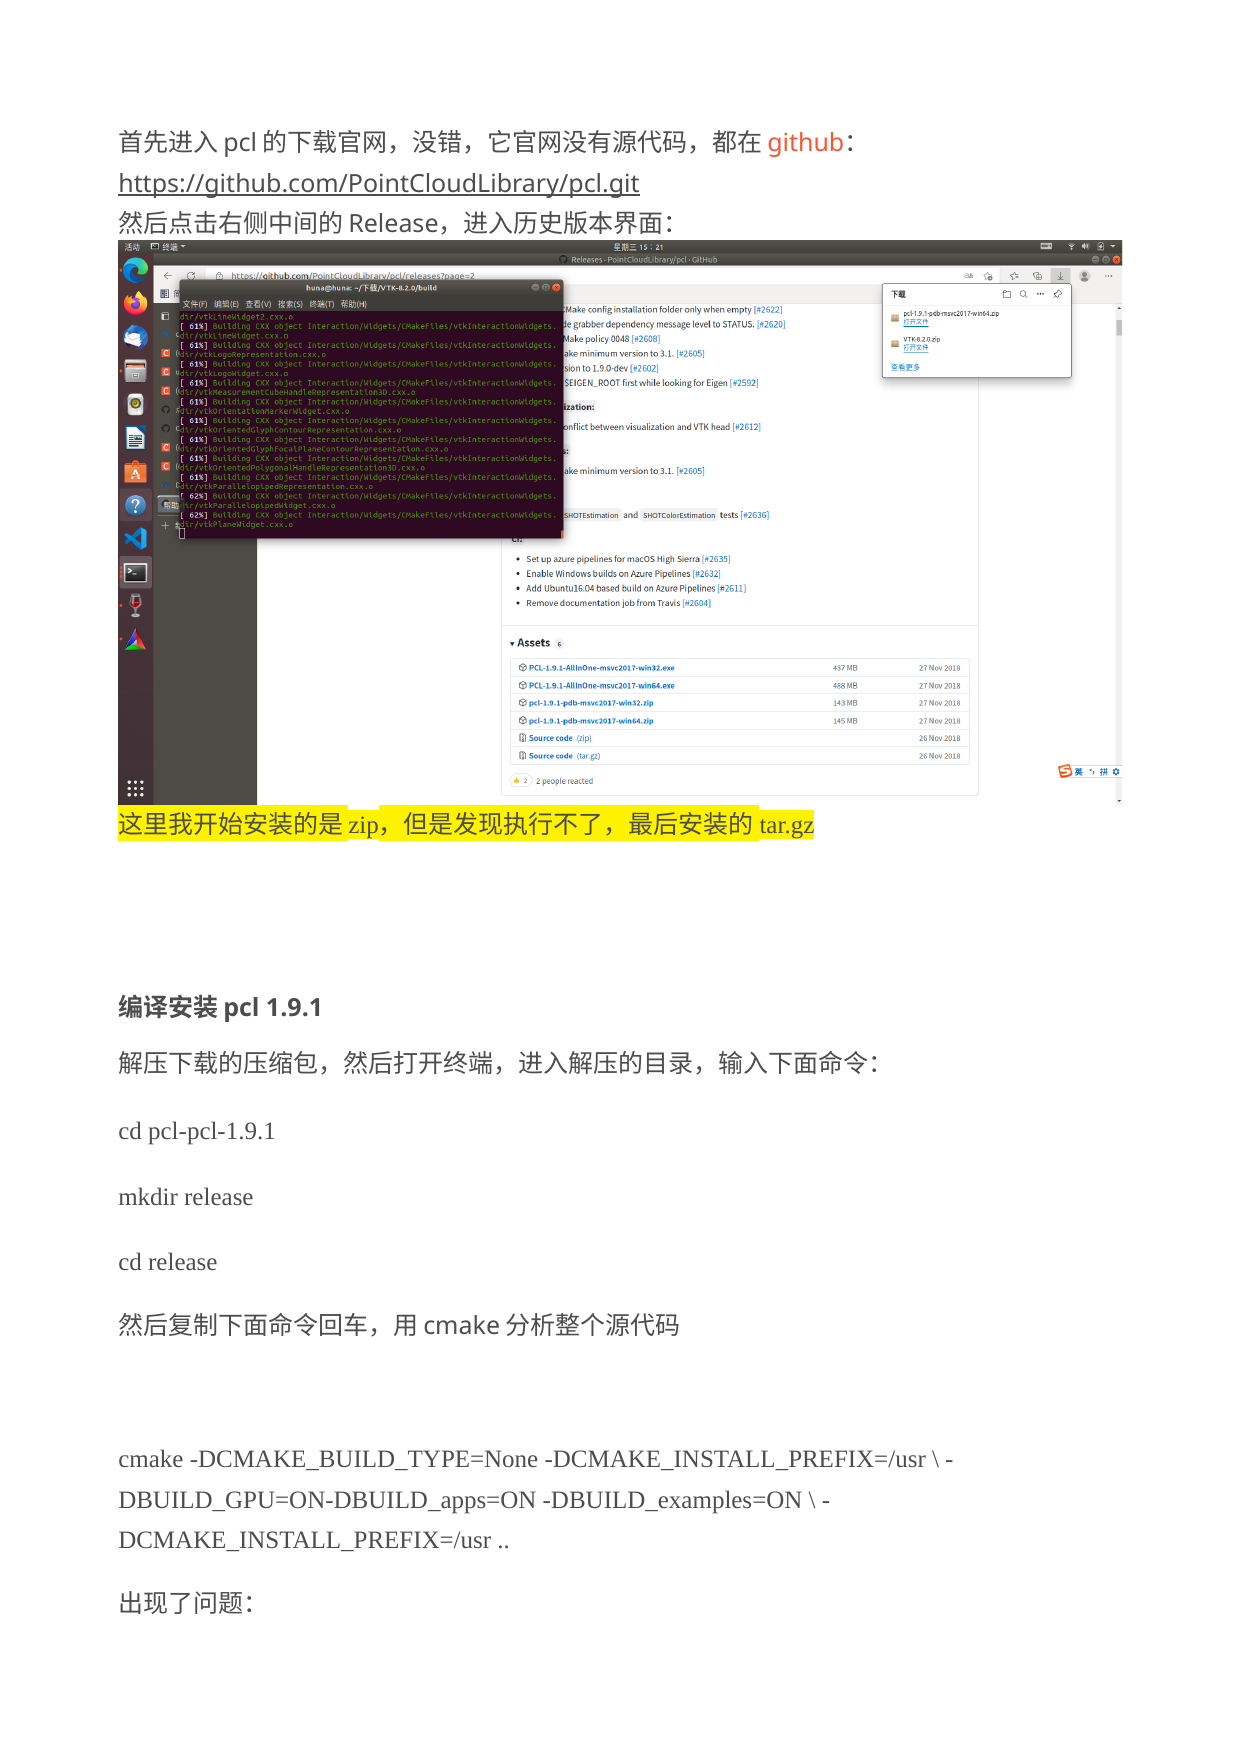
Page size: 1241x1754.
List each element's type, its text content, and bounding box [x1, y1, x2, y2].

text cmake -DCMAKE_BUILD_TYPE=None -DCMAKE_INSTALL_PREFIX=/usr \ -DBUILD_GPU=ON-DBUILD_apps=ON -DBUILD_examples=ON \ -DCMAKE_INSTALL_PREFIX=/usr .. [118, 1432, 1122, 1554]
text 首先进入pcl的下载官网，没错，它官网没有源代码，都在github： https://github.com/PointCloudLibrary/pcl.git [118, 118, 1117, 199]
text 编译安装pcl 1.9.1 [118, 988, 1122, 1024]
text 这里我开始安装的是zip，但是发现执行不了，最后安装的 tar.gz [118, 805, 1122, 841]
text 然后点击右侧中间的Release，进入历史版本界面： [118, 199, 1117, 240]
text cd release [118, 1236, 1122, 1276]
text 出现了问题： [118, 1579, 1122, 1620]
text 解压下载的压缩包，然后打开终端，进入解压的目录，输入下面命令： [118, 1039, 1122, 1079]
text mkdir release [118, 1170, 1122, 1211]
text cd pcl-pcl-1.9.1 [118, 1104, 1122, 1145]
picture [118, 240, 1123, 805]
text 然后复制下面命令回车，用cmake分析整个源代码 [118, 1301, 1122, 1342]
